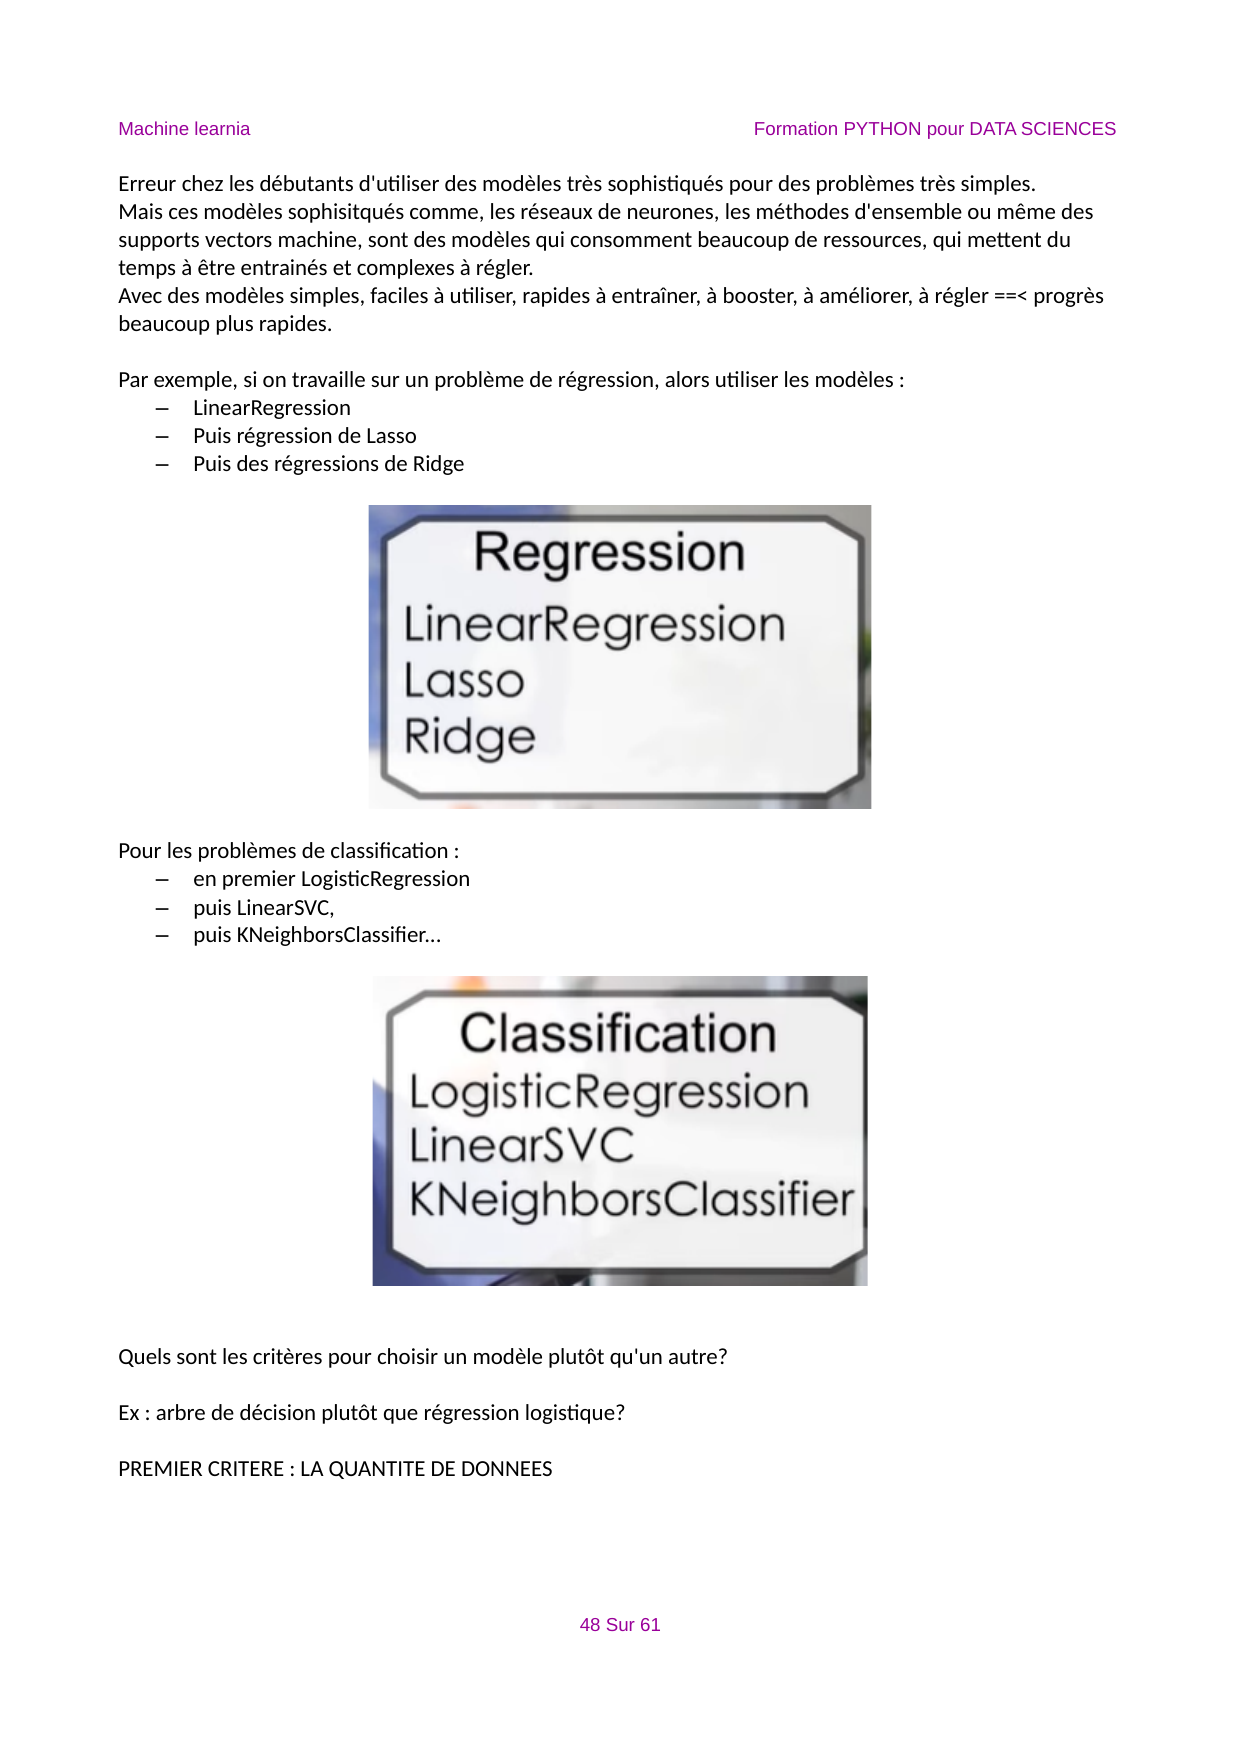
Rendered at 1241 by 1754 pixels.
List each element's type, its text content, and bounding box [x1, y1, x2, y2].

text Erreur chez les débutants d'utiliser des modèles très sophistiqués pour des problèmes très simples. [118, 169, 1122, 197]
text Mais ces modèles sophisitqués comme, les réseaux de neurones, les méthodes d'ensemble ou même des supports vectors machine, sont des modèles qui consomment beaucoup de ressources, qui mettent du temps à être entrainés et complexes à régler. [118, 197, 1122, 281]
text Par exemple, si on travaille sur un problème de régression, alors utiliser les modèles : [118, 365, 1122, 393]
picture [368, 505, 872, 809]
text PREMIER CRITERE : LA QUANTITE DE DONNEES [118, 1454, 1122, 1482]
list Puis des régressions de Ridge [156, 449, 1122, 477]
text Ex : arbre de décision plutôt que régression logistique? [118, 1398, 1122, 1426]
list en premier LogisticRegression [156, 864, 1122, 893]
text Avec des modèles simples, faciles à utiliser, rapides à entraîner, à booster, à améliorer, à régler ==< progrès beaucoup plus rapides. [118, 281, 1122, 337]
text Quels sont les critères pour choisir un modèle plutôt qu'un autre? [118, 1342, 1122, 1370]
picture [372, 976, 868, 1286]
list puis KNeighborsClassifier... [156, 921, 1122, 949]
text Pour les problèmes de classification : [118, 837, 1122, 864]
list puis LinearSVC, [156, 893, 1122, 921]
list LinearRegression [156, 393, 1122, 421]
list Puis régression de Lasso [156, 421, 1122, 449]
